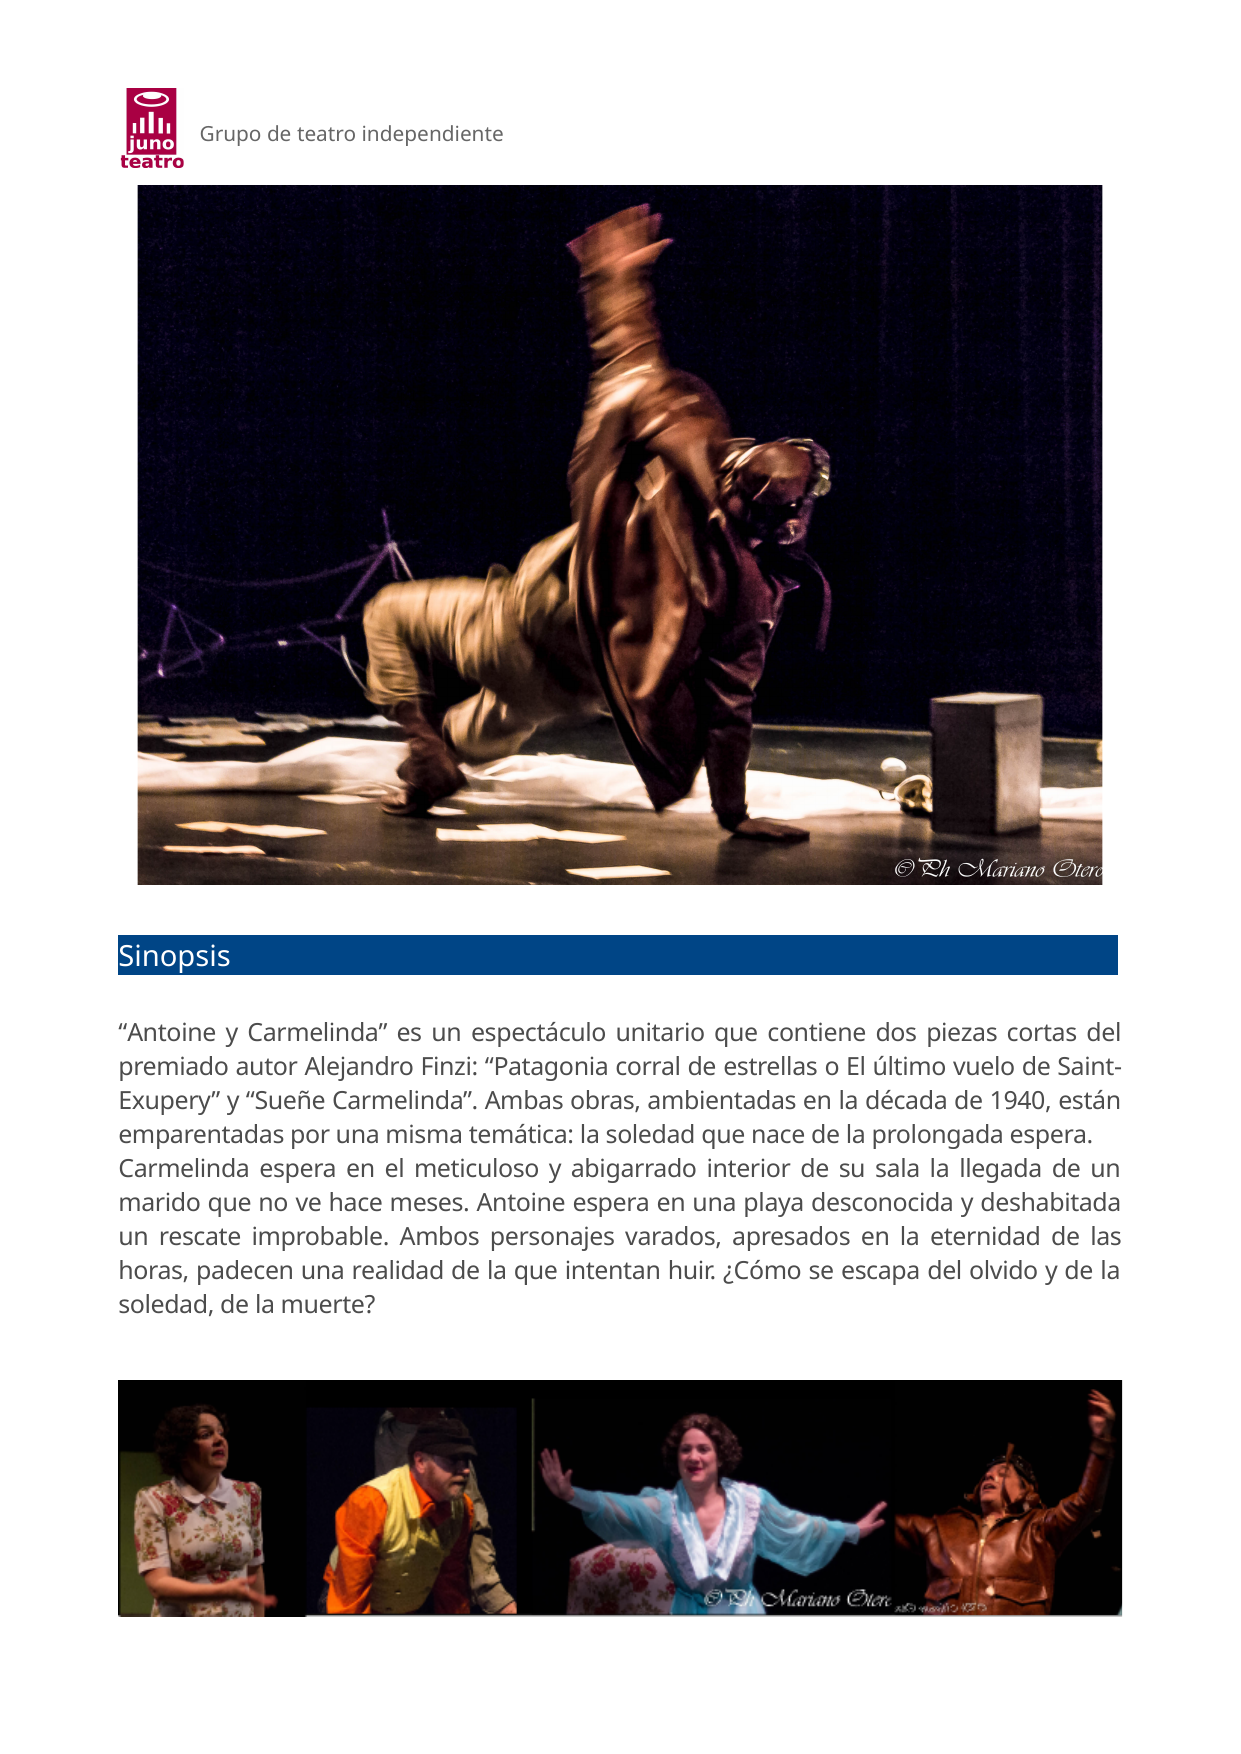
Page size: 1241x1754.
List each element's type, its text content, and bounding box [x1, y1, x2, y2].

picture [118, 1380, 1123, 1617]
text “Antoine y Carmelinda” es un espectáculo unitario que contiene dos piezas cortas del premiado autor Alejandro Finzi: “Patagonia corral de estrellas o El último vuelo de Saint-Exupery” y “Sueñe Carmelinda”. Ambas obras, ambientadas en la década de 1940, están emparentadas por una misma temática: la soledad que nace de la prolongada espera. [118, 1014, 1122, 1151]
picture [120, 88, 184, 168]
text Sinopsis [118, 935, 1122, 975]
text Carmelinda espera en el meticuloso y abigarrado interior de su sala la llegada de un marido que no ve hace meses. Antoine espera en una playa desconocida y deshabitada un rescate improbable. Ambos personajes varados, apresados en la eternidad de las horas, padecen una realidad de la que intentan huir. ¿Cómo se escapa del olvido y de la soledad, de la muerte? [118, 1151, 1122, 1321]
picture [137, 185, 1103, 885]
